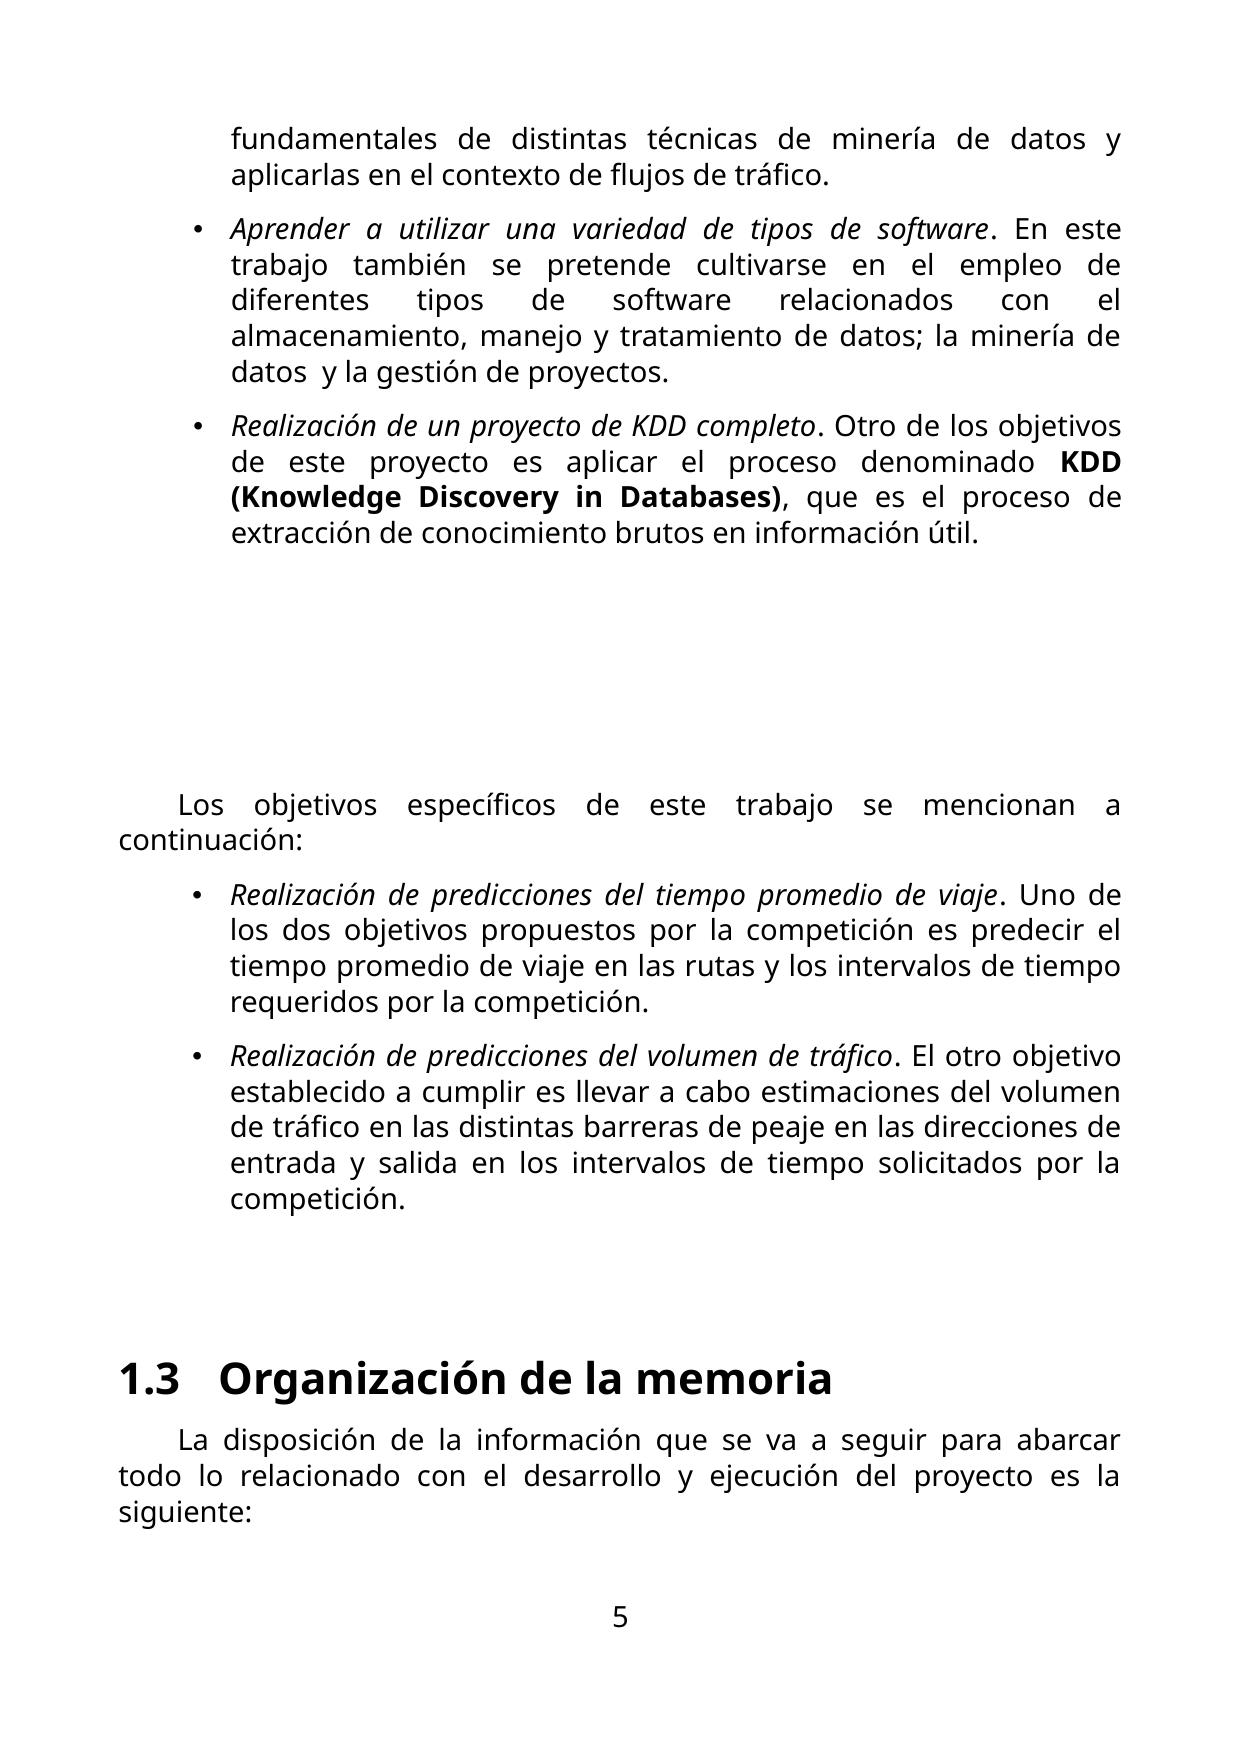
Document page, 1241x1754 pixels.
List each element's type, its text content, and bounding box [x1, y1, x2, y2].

list fundamentales de distintas técnicas de minería de datos y aplicarlas en el contexto de flujos de tráfico. [193, 118, 1122, 193]
list Realización de un proyecto de KDD completo. Otro de los objetivos de este proyecto es aplicar el proceso denominado KDD (Knowledge Discovery in Databases), que es el proceso de extracción de conocimiento brutos en información útil. [193, 405, 1122, 552]
list Aprender a utilizar una variedad de tipos de software. En este trabajo también se pretende cultivarse en el empleo de diferentes tipos de software relacionados con el almacenamiento, manejo y tratamiento de datos; la minería de datos y la gestión de proyectos. [193, 208, 1122, 391]
subtitle Organización de la memoria [118, 1347, 1122, 1407]
text Los objetivos específicos de este trabajo se mencionan a continuación: [118, 784, 1122, 859]
text La disposición de la información que se va a seguir para abarcar todo lo relacionado con el desarrollo y ejecución del proyecto es la siguiente: [118, 1419, 1122, 1531]
list Realización de predicciones del volumen de tráfico. El otro objetivo establecido a cumplir es llevar a cabo estimaciones del volumen de tráfico en las distintas barreras de peaje en las direcciones de entrada y salida en los intervalos de tiempo solicitados por la competición. [192, 1035, 1122, 1218]
list Realización de predicciones del tiempo promedio de viaje. Uno de los dos objetivos propuestos por la competición es predecir el tiempo promedio de viaje en las rutas y los intervalos de tiempo requeridos por la competición. [192, 874, 1122, 1021]
